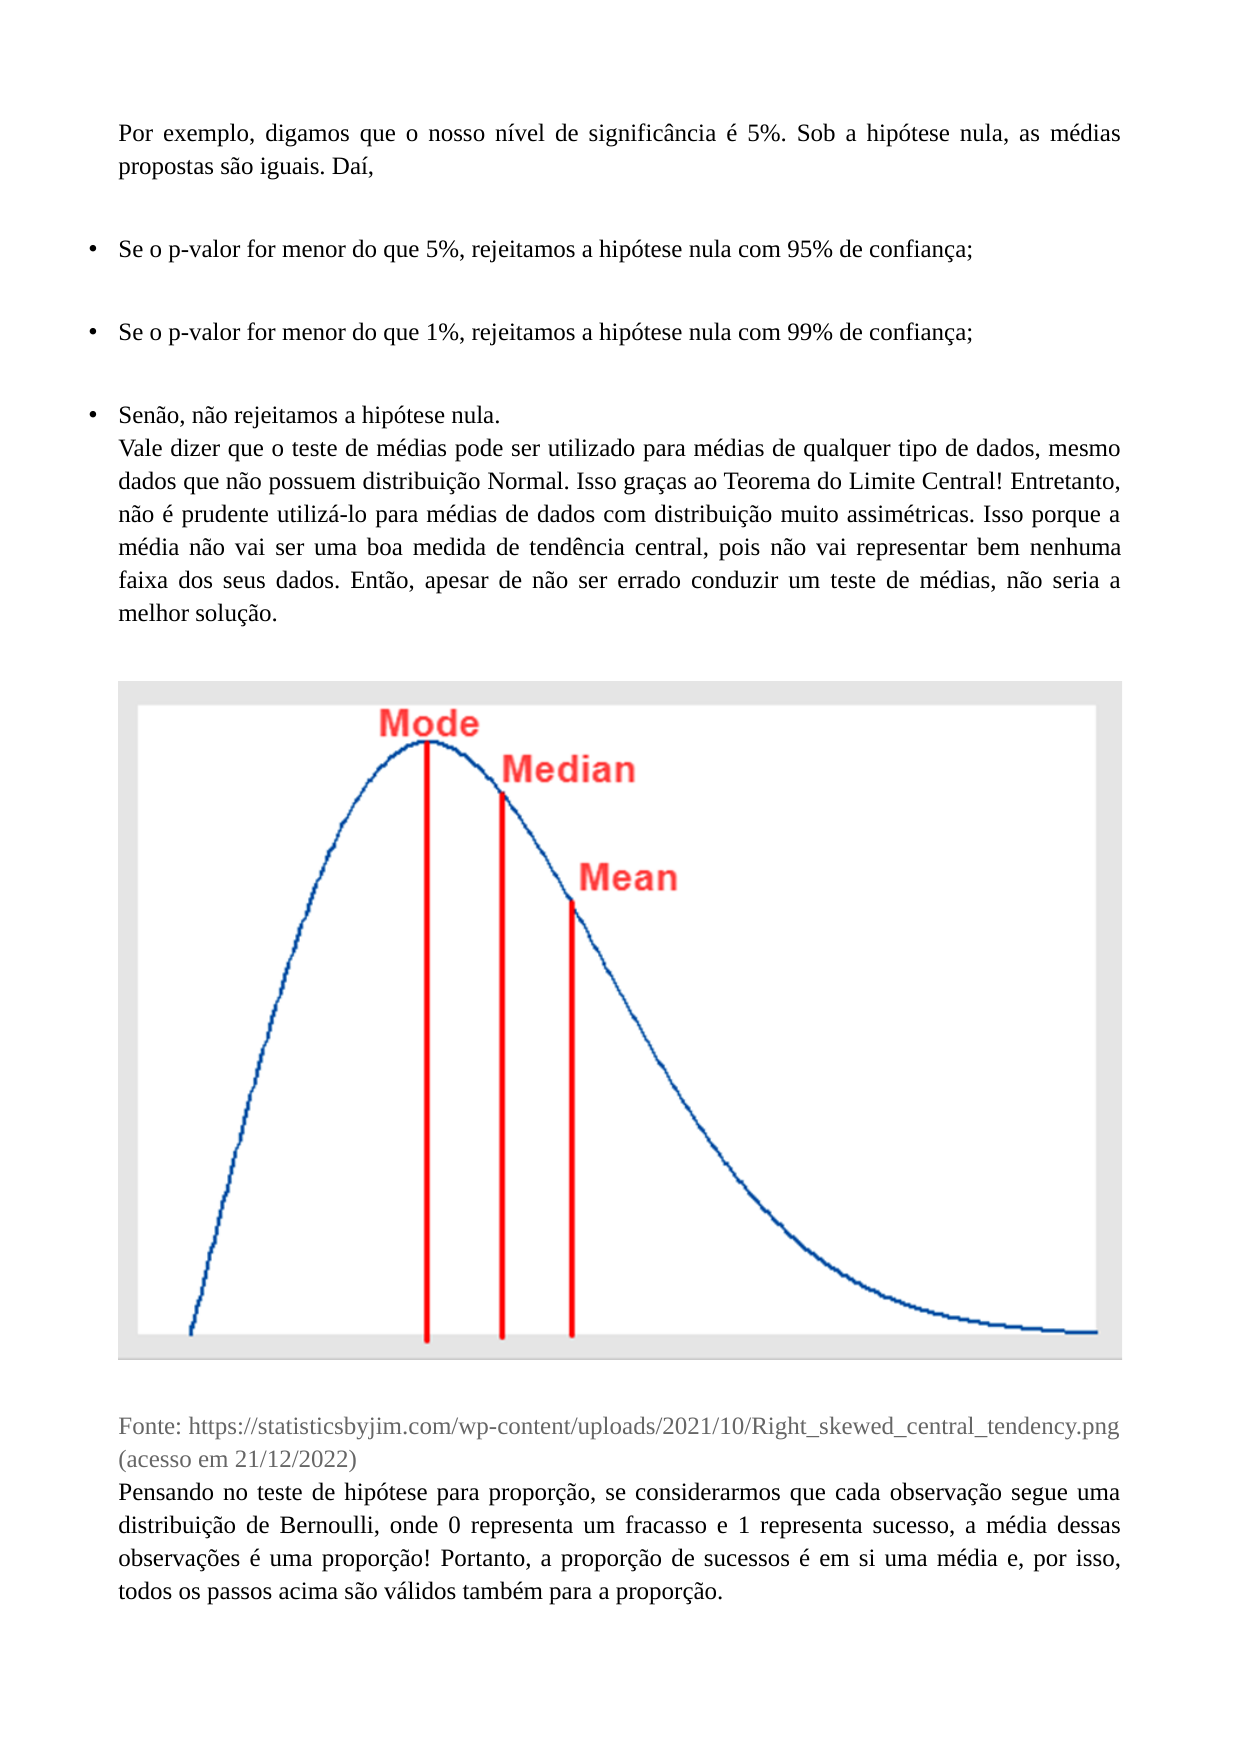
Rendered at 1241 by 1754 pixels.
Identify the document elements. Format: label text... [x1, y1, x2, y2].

list Senão, não rejeitamos a hipótese nula. [118, 400, 1122, 429]
text Por exemplo, digamos que o nosso nível de significância é 5%. Sob a hipótese nula, as médias propostas são iguais. Daí, [118, 118, 1122, 180]
list Se o p-valor for menor do que 5%, rejeitamos a hipótese nula com 95% de confiança; [118, 234, 1122, 263]
text Fonte: https://statisticsbyjim.com/wp-content/uploads/2021/10/Right_skewed_central_tendency.png (acesso em 21/12/2022) [118, 1411, 1122, 1473]
list Se o p-valor for menor do que 1%, rejeitamos a hipótese nula com 99% de confiança; [118, 317, 1122, 346]
text Vale dizer que o teste de médias pode ser utilizado para médias de qualquer tipo de dados, mesmo dados que não possuem distribuição Normal. Isso graças ao Teorema do Limite Central! Entretanto, não é prudente utilizá-lo para médias de dados com distribuição muito assimétricas. Isso porque a média não vai ser uma boa medida de tendência central, pois não vai representar bem nenhuma faixa dos seus dados. Então, apesar de não ser errado conduzir um teste de médias, não seria a melhor solução. [118, 433, 1122, 627]
text Pensando no teste de hipótese para proporção, se considerarmos que cada observação segue uma distribuição de Bernoulli, onde 0 representa um fracasso e 1 representa sucesso, a média dessas observações é uma proporção! Portanto, a proporção de sucessos é em si uma média e, por isso, todos os passos acima são válidos também para a proporção. [118, 1477, 1122, 1605]
picture [118, 681, 1123, 1360]
